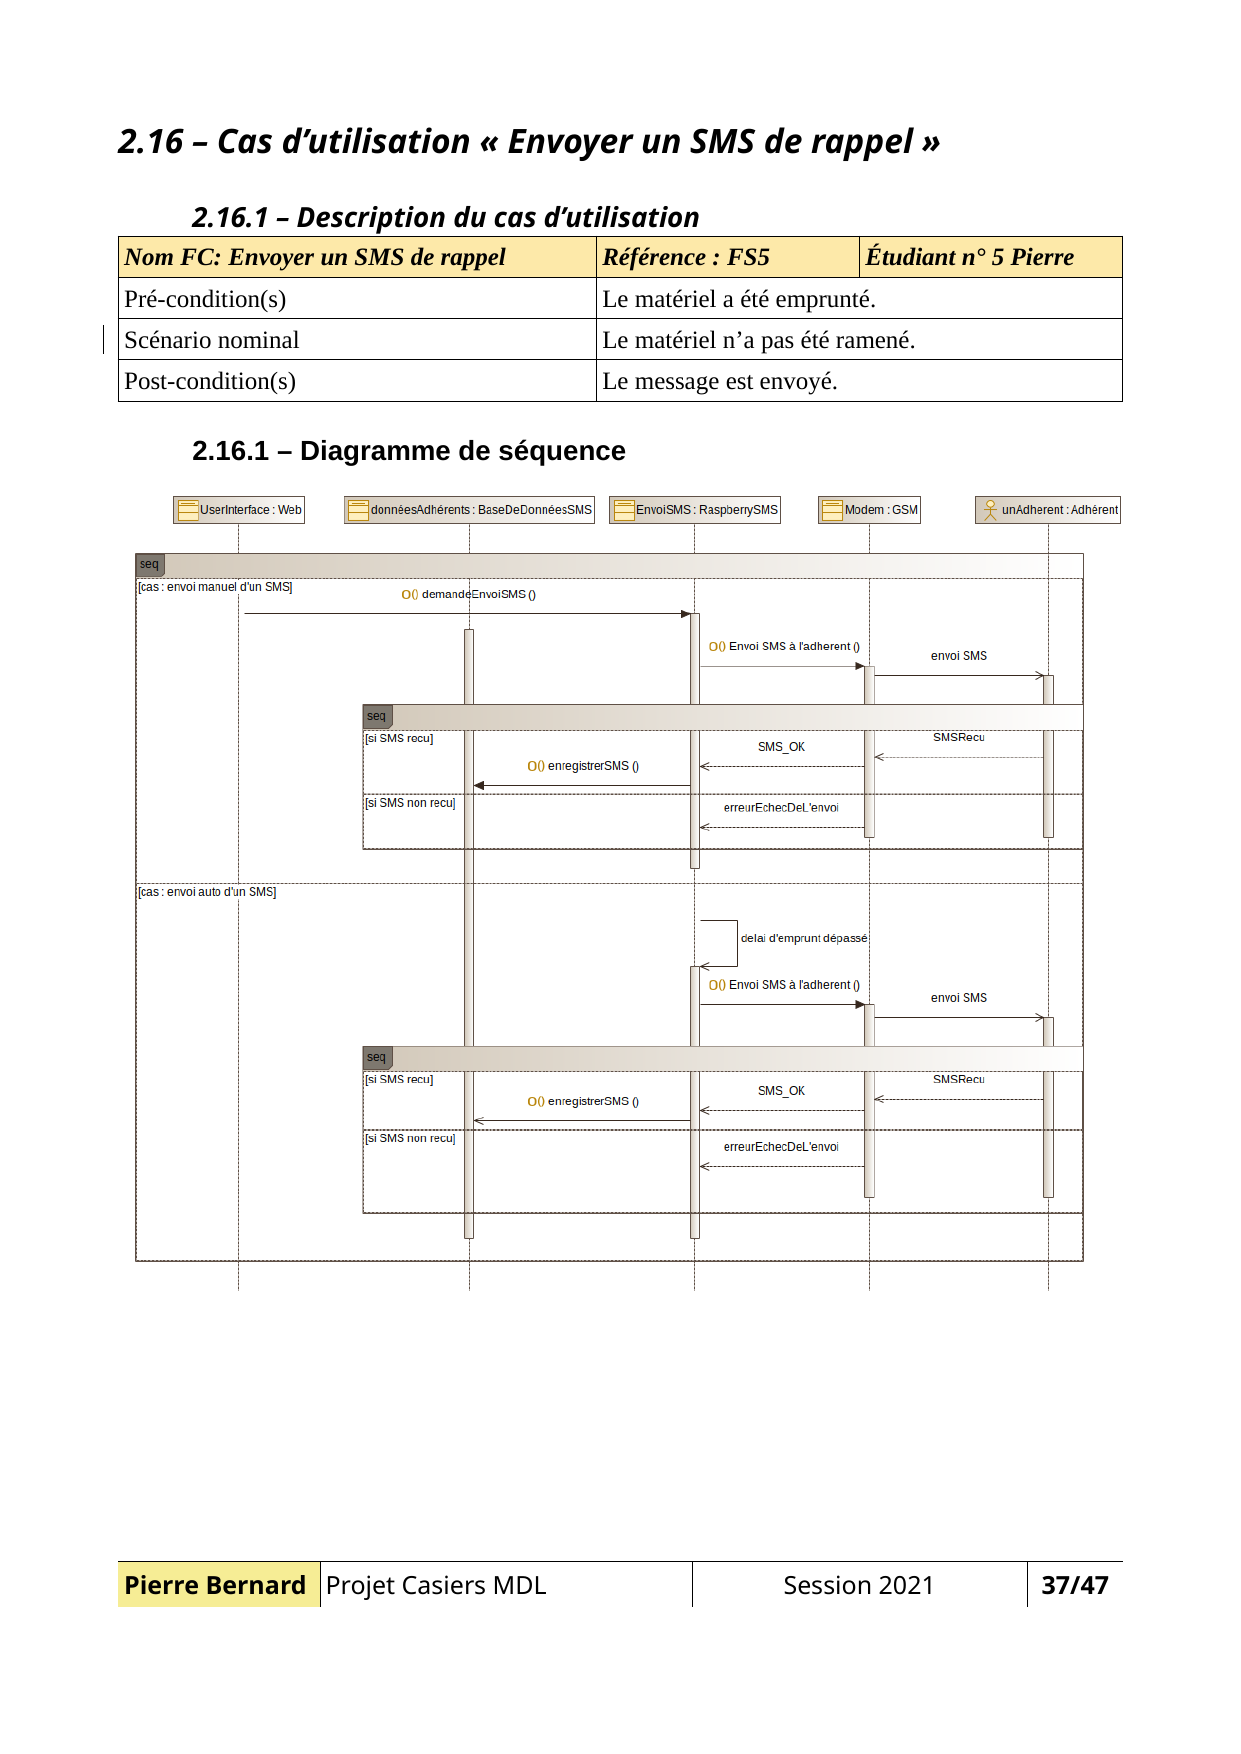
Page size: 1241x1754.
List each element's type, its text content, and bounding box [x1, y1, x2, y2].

table_header Nom FC: Envoyer un SMS de rappel [119, 237, 596, 277]
table_cell Scénario nominal [119, 319, 596, 359]
picture [126, 486, 1130, 1291]
table_cell Post-condition(s) [119, 360, 596, 401]
table_cell Le message est envoyé. [597, 360, 1122, 401]
subtitle 2.16 – Cas d’utilisation « Envoyer un SMS de rappel » [118, 118, 1122, 164]
table_cell Le matériel n’a pas été ramené. [597, 319, 1122, 359]
subtitle 2.16.1 – Description du cas d’utilisation [118, 198, 1122, 236]
subtitle 2.16.1 – Diagramme de séquence [118, 435, 1122, 467]
table_cell Le matériel a été emprunté. [597, 278, 1122, 318]
table_cell Pré-condition(s) [119, 278, 596, 318]
table_header Étudiant n° 5 Pierre [860, 237, 1122, 277]
table_header Référence : FS5 [597, 237, 859, 277]
